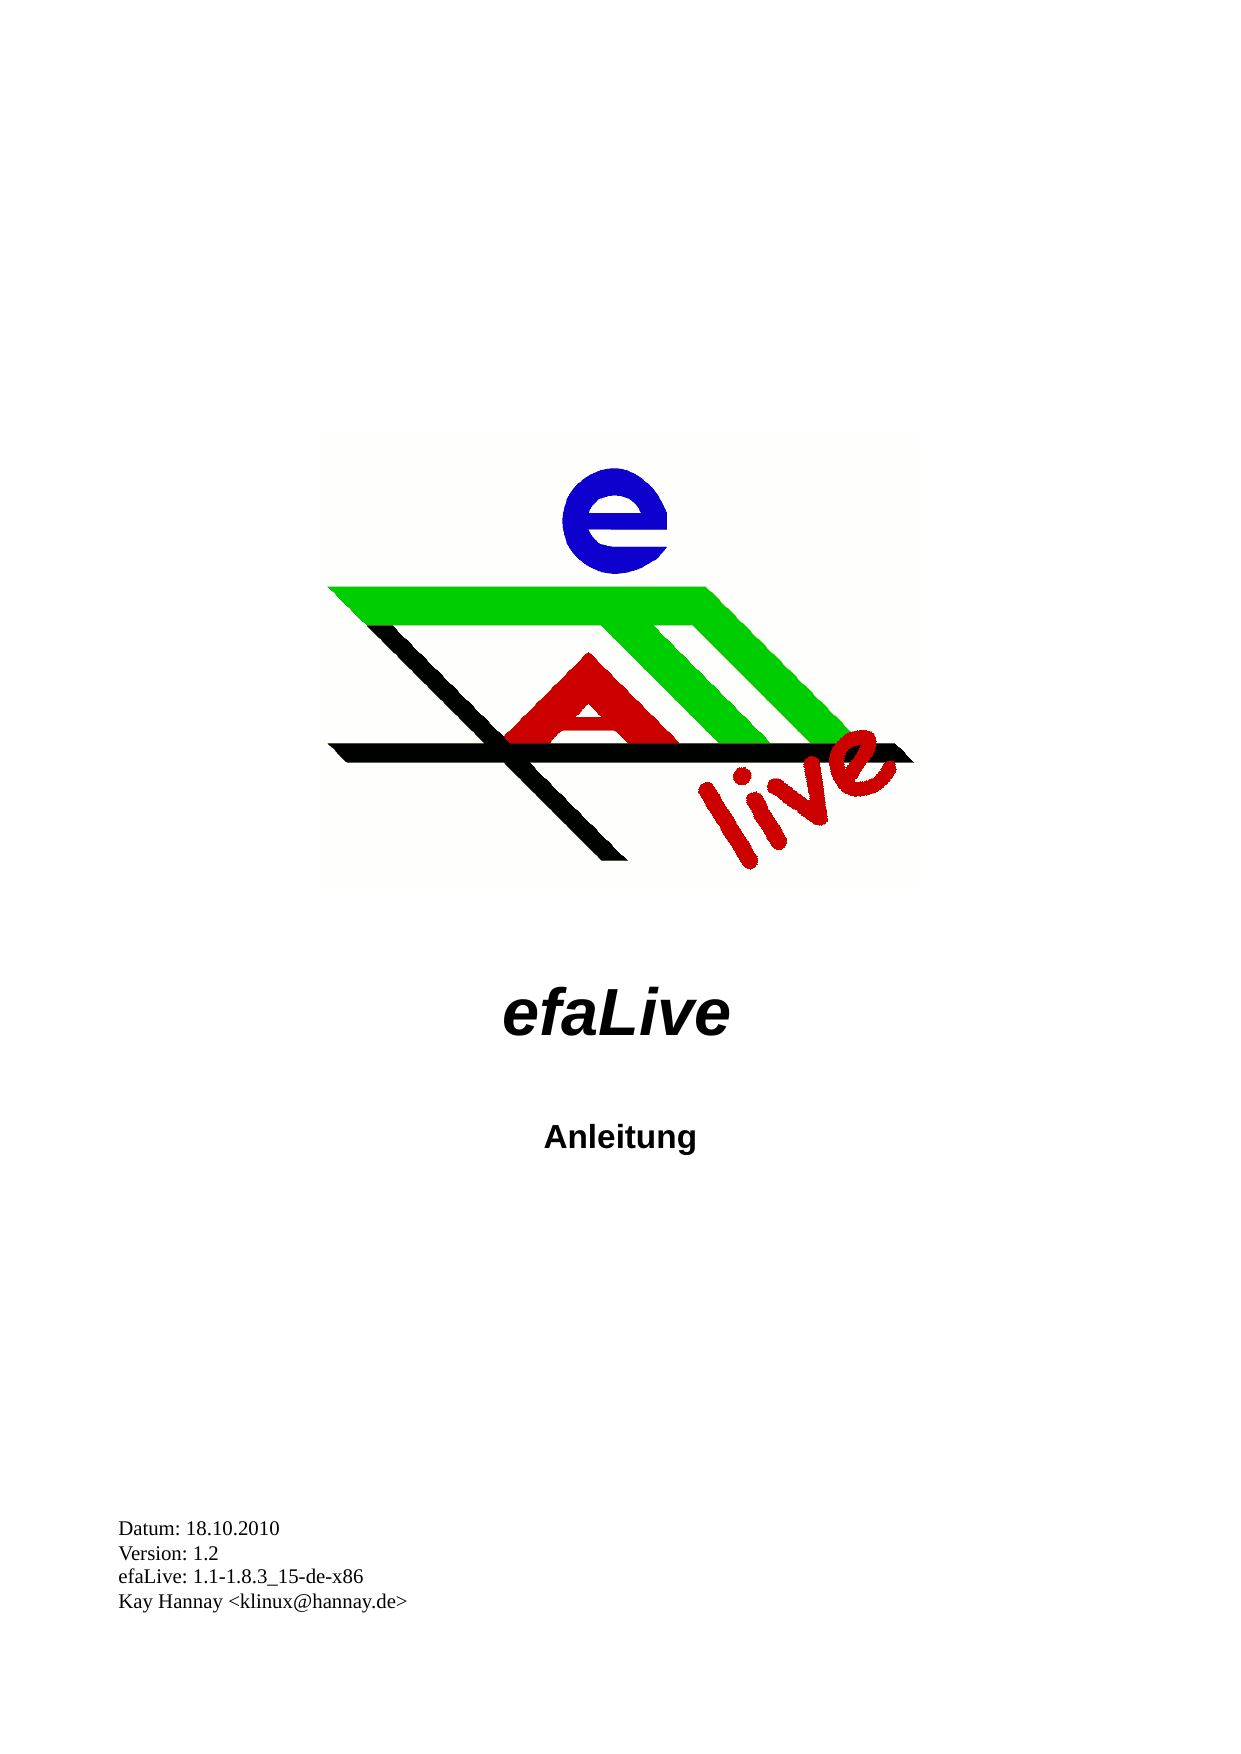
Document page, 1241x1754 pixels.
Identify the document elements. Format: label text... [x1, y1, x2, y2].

picture [320, 436, 920, 887]
text Version: 1.2 [118, 1540, 1122, 1564]
text Kay Hannay <klinux@hannay.de> [118, 1588, 1122, 1613]
text Anleitung [118, 1117, 1122, 1155]
text efaLive [118, 973, 1122, 1050]
text efaLive: 1.1-1.8.3_15-de-x86 [118, 1564, 1122, 1588]
text Datum: 18.10.2010 [118, 1516, 1122, 1540]
